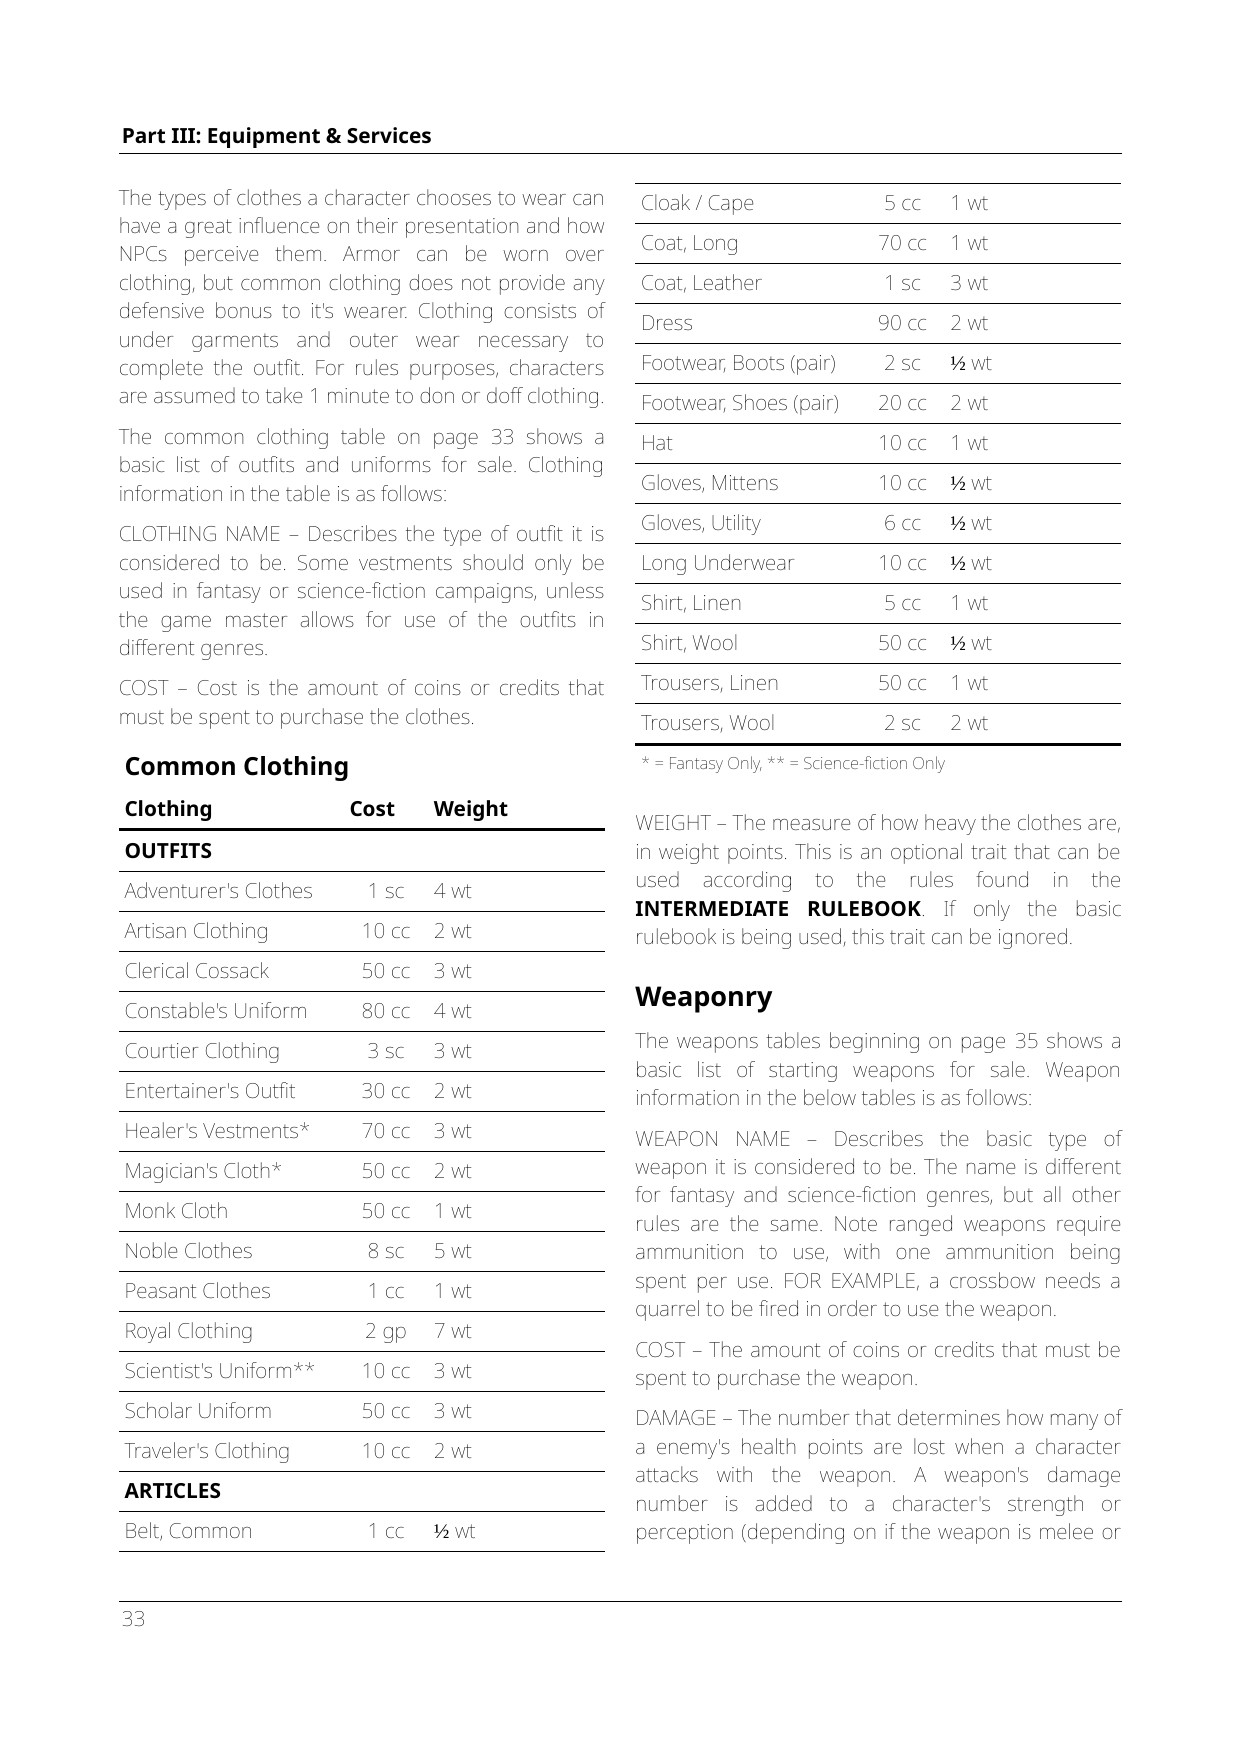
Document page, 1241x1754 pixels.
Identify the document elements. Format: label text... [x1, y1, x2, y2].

table_cell ½ wt [945, 504, 1121, 543]
table_cell 90 cc [860, 304, 944, 343]
table_cell 1 sc [344, 872, 428, 911]
text The types of clothes a character chooses to wear can have a great influence on their presentation and how NPCs perceive them. Armor can be worn over clothing, but common clothing does not provide any defensive bonus to it's wearer. Clothing consists of under garments and outer wear necessary to complete the outfit. For rules purposes, characters are assumed to take 1 minute to don or doff clothing. [118, 183, 605, 410]
table_cell 3 wt [428, 1032, 604, 1071]
table_cell Magician's Cloth* [119, 1152, 343, 1191]
table_cell 70 cc [860, 224, 944, 263]
table_cell Constable's Uniform [119, 992, 343, 1031]
table_cell 7 wt [428, 1312, 604, 1351]
table_cell Cloak / Cape [635, 184, 860, 223]
table_cell 2 wt [945, 704, 1121, 743]
table_cell ARTICLES [119, 1472, 604, 1511]
table_cell 70 cc [344, 1112, 428, 1151]
table_cell 1 wt [945, 224, 1121, 263]
table_cell Trousers, Wool [635, 704, 860, 743]
table_cell 8 sc [344, 1232, 428, 1271]
table_cell 20 cc [860, 384, 944, 423]
table_cell Coat, Leather [635, 264, 860, 303]
table_cell 3 wt [428, 1112, 604, 1151]
table_cell Footwear, Boots (pair) [635, 344, 860, 383]
table_cell 3 wt [428, 1392, 604, 1431]
table_cell Hat [635, 424, 860, 463]
table_cell Adventurer's Clothes [119, 872, 343, 911]
table_cell Entertainer's Outfit [119, 1072, 343, 1111]
table_cell 5 wt [428, 1232, 604, 1271]
table_cell 50 cc [344, 952, 428, 991]
table_cell Dress [635, 304, 860, 343]
table_cell 2 wt [428, 1072, 604, 1111]
text COST – Cost is the amount of coins or credits that must be spent to purchase the clothes. [118, 673, 605, 730]
table_cell ½ wt [428, 1512, 604, 1551]
table_cell 1 wt [945, 584, 1121, 623]
table_cell Footwear, Shoes (pair) [635, 384, 860, 423]
table_cell 1 wt [945, 424, 1121, 463]
table_cell 2 wt [945, 304, 1121, 343]
text CLOTHING NAME – Describes the type of outfit it is considered to be. Some vestments should only be used in fantasy or science-fiction campaigns, unless the game master allows for use of the outfits in different genres. [118, 519, 605, 662]
table_cell Scientist's Uniform** [119, 1352, 343, 1391]
table_cell 50 cc [860, 664, 944, 703]
table_cell 2 wt [428, 1432, 604, 1471]
table_cell 1 sc [860, 264, 944, 303]
table_cell 3 wt [945, 264, 1121, 303]
table_cell 1 wt [428, 1192, 604, 1231]
table_cell 1 wt [945, 664, 1121, 703]
table_cell Healer's Vestments* [119, 1112, 343, 1151]
table_cell 3 wt [428, 1352, 604, 1391]
table_cell 10 cc [860, 424, 944, 463]
table_cell 2 wt [428, 1152, 604, 1191]
table_cell 10 cc [344, 1352, 428, 1391]
table_cell Belt, Common [119, 1512, 343, 1551]
text DAMAGE – The number that determines how many of a enemy's health points are lost when a character attacks with the weapon. A weapon's damage number is added to a character's strength or perception (depending on if the weapon is melee or [635, 1403, 1122, 1546]
table_cell 10 cc [344, 912, 428, 951]
table_cell 50 cc [344, 1392, 428, 1431]
text COST – The amount of coins or credits that must be spent to purchase the weapon. [635, 1335, 1122, 1392]
table_cell Long Underwear [635, 544, 860, 583]
table_cell 1 wt [428, 1272, 604, 1311]
text WEAPON NAME – Describes the basic type of weapon it is considered to be. The name is different for fantasy and science-fiction genres, but all other rules are the same. Note ranged weapons require ammunition to use, with one ammunition being spent per use. FOR EXAMPLE, a crossbow needs a quarrel to be fired in order to use the weapon. [635, 1124, 1122, 1323]
table_cell Monk Cloth [119, 1192, 343, 1231]
table_cell 1 cc [344, 1272, 428, 1311]
table_cell 80 cc [344, 992, 428, 1031]
table_cell Shirt, Linen [635, 584, 860, 623]
text WEIGHT – The measure of how heavy the clothes are, in weight points. This is an optional trait that can be used according to the rules found in the INTERMEDIATE RULEBOOK. If only the basic rulebook is being used, this trait can be ignored. [635, 808, 1122, 951]
table_cell Courtier Clothing [119, 1032, 343, 1071]
table_cell Gloves, Mittens [635, 464, 860, 503]
text The weapons tables beginning on page 25 shows a basic list of starting weapons for sale. Weapon information in the below tables is as follows: [635, 1026, 1122, 1112]
table_cell 5 cc [860, 584, 944, 623]
table_cell Royal Clothing [119, 1312, 343, 1351]
table_cell Artisan Clothing [119, 912, 343, 951]
table_cell 10 cc [860, 544, 944, 583]
table_cell Traveler's Clothing [119, 1432, 343, 1471]
table_cell * = Fantasy Only, ** = Science-fiction Only [635, 746, 1121, 780]
table_cell Peasant Clothes [119, 1272, 343, 1311]
table_cell ½ wt [945, 344, 1121, 383]
table_cell 10 cc [860, 464, 944, 503]
table_cell Clerical Cossack [119, 952, 343, 991]
table_cell 2 sc [860, 704, 944, 743]
table_cell Gloves, Utility [635, 504, 860, 543]
table_cell 3 wt [428, 952, 604, 991]
table_cell 4 wt [428, 992, 604, 1031]
table_cell 1 wt [945, 184, 1121, 223]
table_cell Trousers, Linen [635, 664, 860, 703]
table_cell 50 cc [344, 1152, 428, 1191]
table_cell ½ wt [945, 464, 1121, 503]
table_cell 30 cc [344, 1072, 428, 1111]
table_cell 5 cc [860, 184, 944, 223]
table_cell 2 gp [344, 1312, 428, 1351]
table_cell 3 sc [344, 1032, 428, 1071]
table_cell 1 cc [344, 1512, 428, 1551]
table_cell Weight [428, 788, 604, 828]
table_cell Noble Clothes [119, 1232, 343, 1271]
table_cell 50 cc [344, 1192, 428, 1231]
table_cell Scholar Uniform [119, 1392, 343, 1431]
table_header Common Clothing [119, 743, 604, 788]
table_cell 10 cc [344, 1432, 428, 1471]
table_cell 50 cc [860, 624, 944, 663]
text Weaponry [635, 977, 1122, 1014]
table_cell ½ wt [945, 544, 1121, 583]
table_cell 4 wt [428, 872, 604, 911]
table_cell ½ wt [945, 624, 1121, 663]
table_cell Cost [344, 788, 428, 828]
table_cell 6 cc [860, 504, 944, 543]
table_cell OUTFITS [119, 831, 604, 871]
table_cell 2 wt [428, 912, 604, 951]
table_cell 2 wt [945, 384, 1121, 423]
table_cell 2 sc [860, 344, 944, 383]
text The common clothing table on page 24 shows a basic list of outfits and uniforms for sale. Clothing information in the table is as follows: [118, 422, 605, 507]
table_cell Clothing [119, 788, 343, 828]
table_cell Coat, Long [635, 224, 860, 263]
table_cell Shirt, Wool [635, 624, 860, 663]
